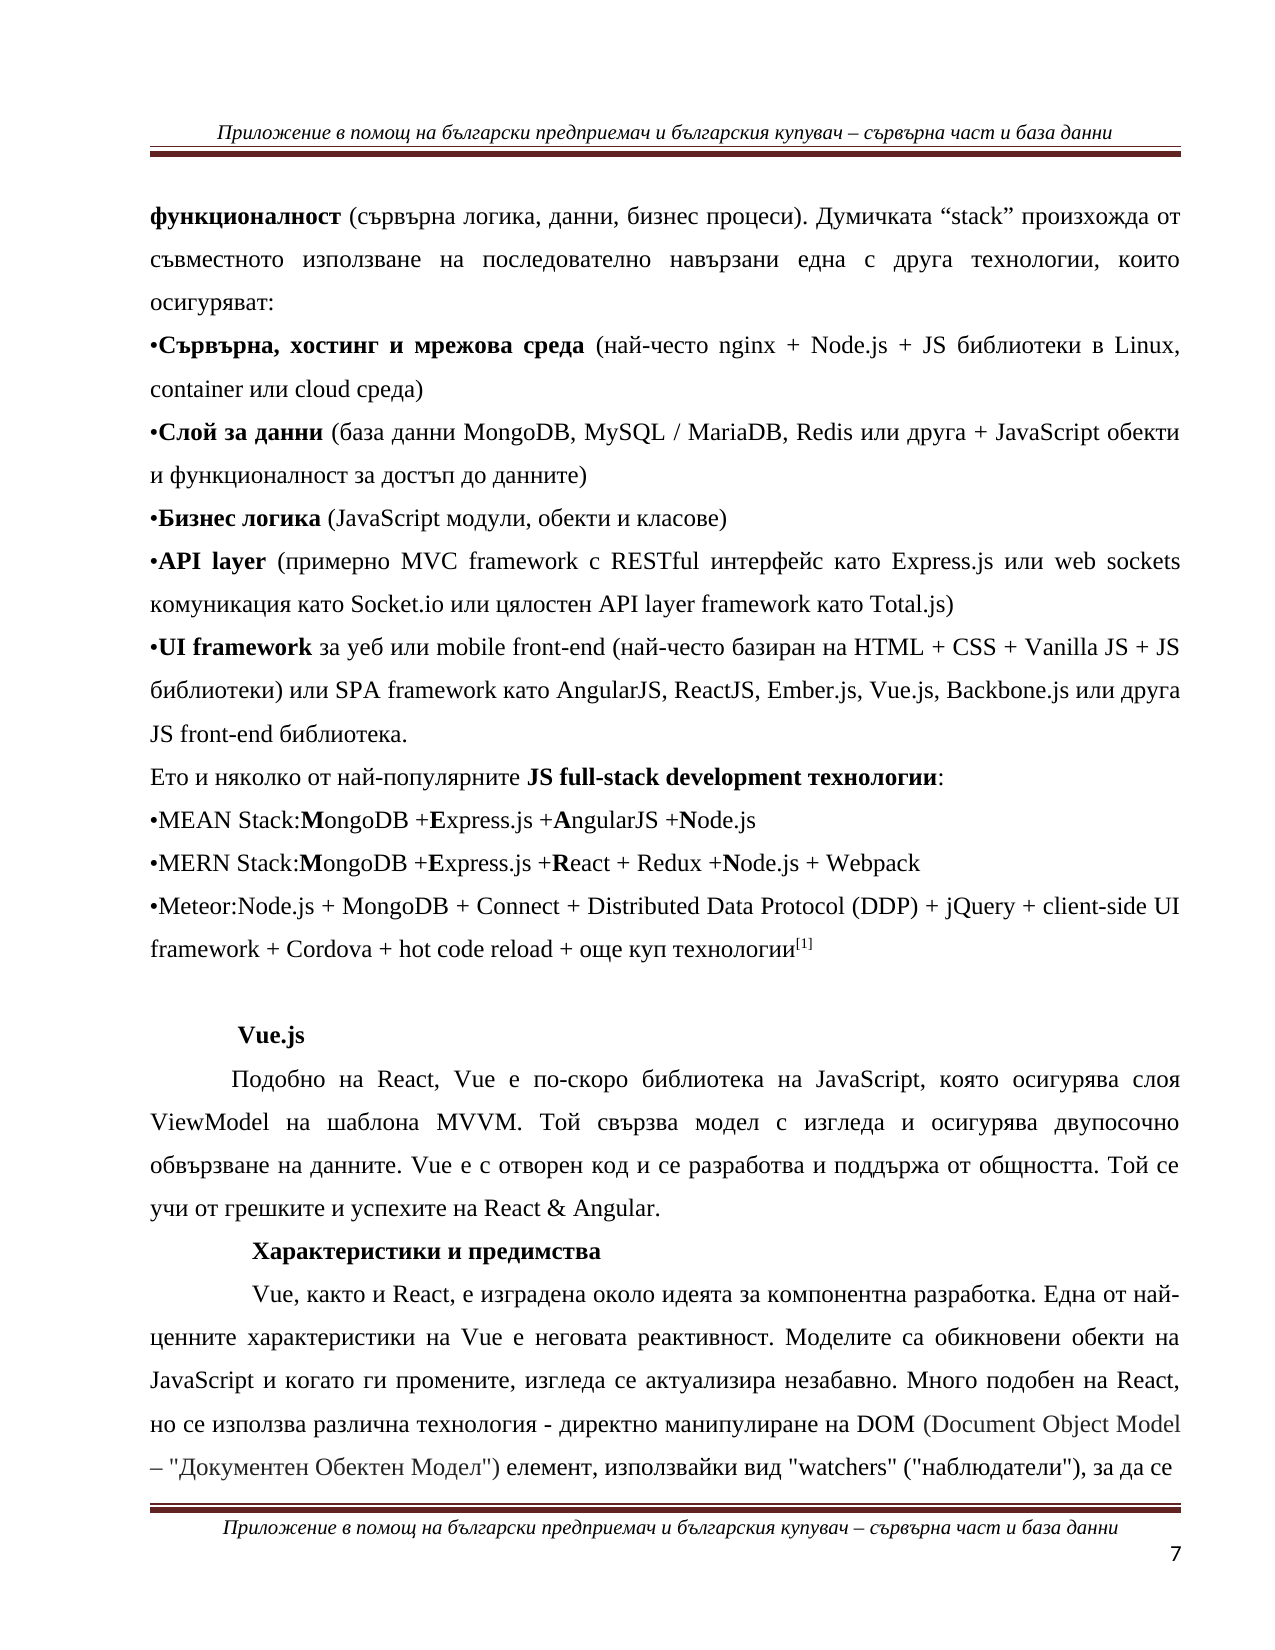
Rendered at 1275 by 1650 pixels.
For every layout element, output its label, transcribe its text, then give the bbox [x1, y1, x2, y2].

text Ето и няколко от най-популярните JS full-stack development технологии: [150, 762, 1181, 791]
list Слой за данни (база данни MongoDB, MySQL / MariaDB, Redis или друга + JavaScript обекти и функционалност за достъп до данните) [150, 417, 1181, 489]
text функционалност (сървърна логика, данни, бизнес процеси). Думичката “stack” произхожда от съвместното използване на последователно навързани една с друга технологии, които осигуряват: [150, 201, 1181, 316]
list MERN Stack:MongoDB +Express.js +React + Redux +Node.js + Webpack [150, 848, 1181, 877]
text Характеристики и предимства [150, 1236, 1181, 1265]
list Meteor:Node.js + MongoDB + Connect + Distributed Data Protocol (DDP) + jQuery + client-side UI framework + Cordova + hot code reload + още куп технологии[1] [150, 891, 1181, 963]
list MEAN Stack:MongoDB +Express.js +AngularJS +Node.js [150, 805, 1181, 834]
list Бизнес логика (JavaScript модули, обекти и класове) [150, 503, 1181, 532]
text Подобно на React, Vue е по-скоро библиотека на JavaScript, която осигурява слоя ViewModel на шаблона MVVM. Той свързва модел с изгледа и осигурява двупосочно обвързване на данните. Vue е с отворен код и се разработва и поддържа от общността. Той се учи от грешките и успехите на React & Angular. [150, 1064, 1181, 1222]
list Сървърна, хостинг и мрежова среда (най-често nginx + Node.js + JS библиотеки в Linux, container или cloud среда) [150, 331, 1181, 402]
text Vue, както и React, е изградена около идеята за компонентна разработка. Една от най-ценните характеристики на Vue е неговата реактивност. Моделите са обикновени обекти на JavaScript и когато ги промените, изгледа се актуализира незабавно. Много подобен на React, но се използва различна технология - директно манипулиране на DOM (Document Object Model – "Документен Обектен Модел") елемент, използвайки вид "watchers" ("наблюдатели"), за да се [150, 1279, 1181, 1482]
list UI framework за уеб или mobile front-end (най-често базиран на HTML + CSS + Vanilla JS + JS библиотеки) или SPA framework като AngularJS, ReactJS, Ember.js, Vue.js, Backbone.js или друга JS front-end библиотека. [150, 632, 1181, 747]
list API layer (примерно MVC framework с RESTful интерфейс като Express.js или web sockets комуникация като Socket.io или цялостен API layer framework като Total.js) [150, 546, 1181, 618]
text Vue.js [150, 1021, 1181, 1049]
